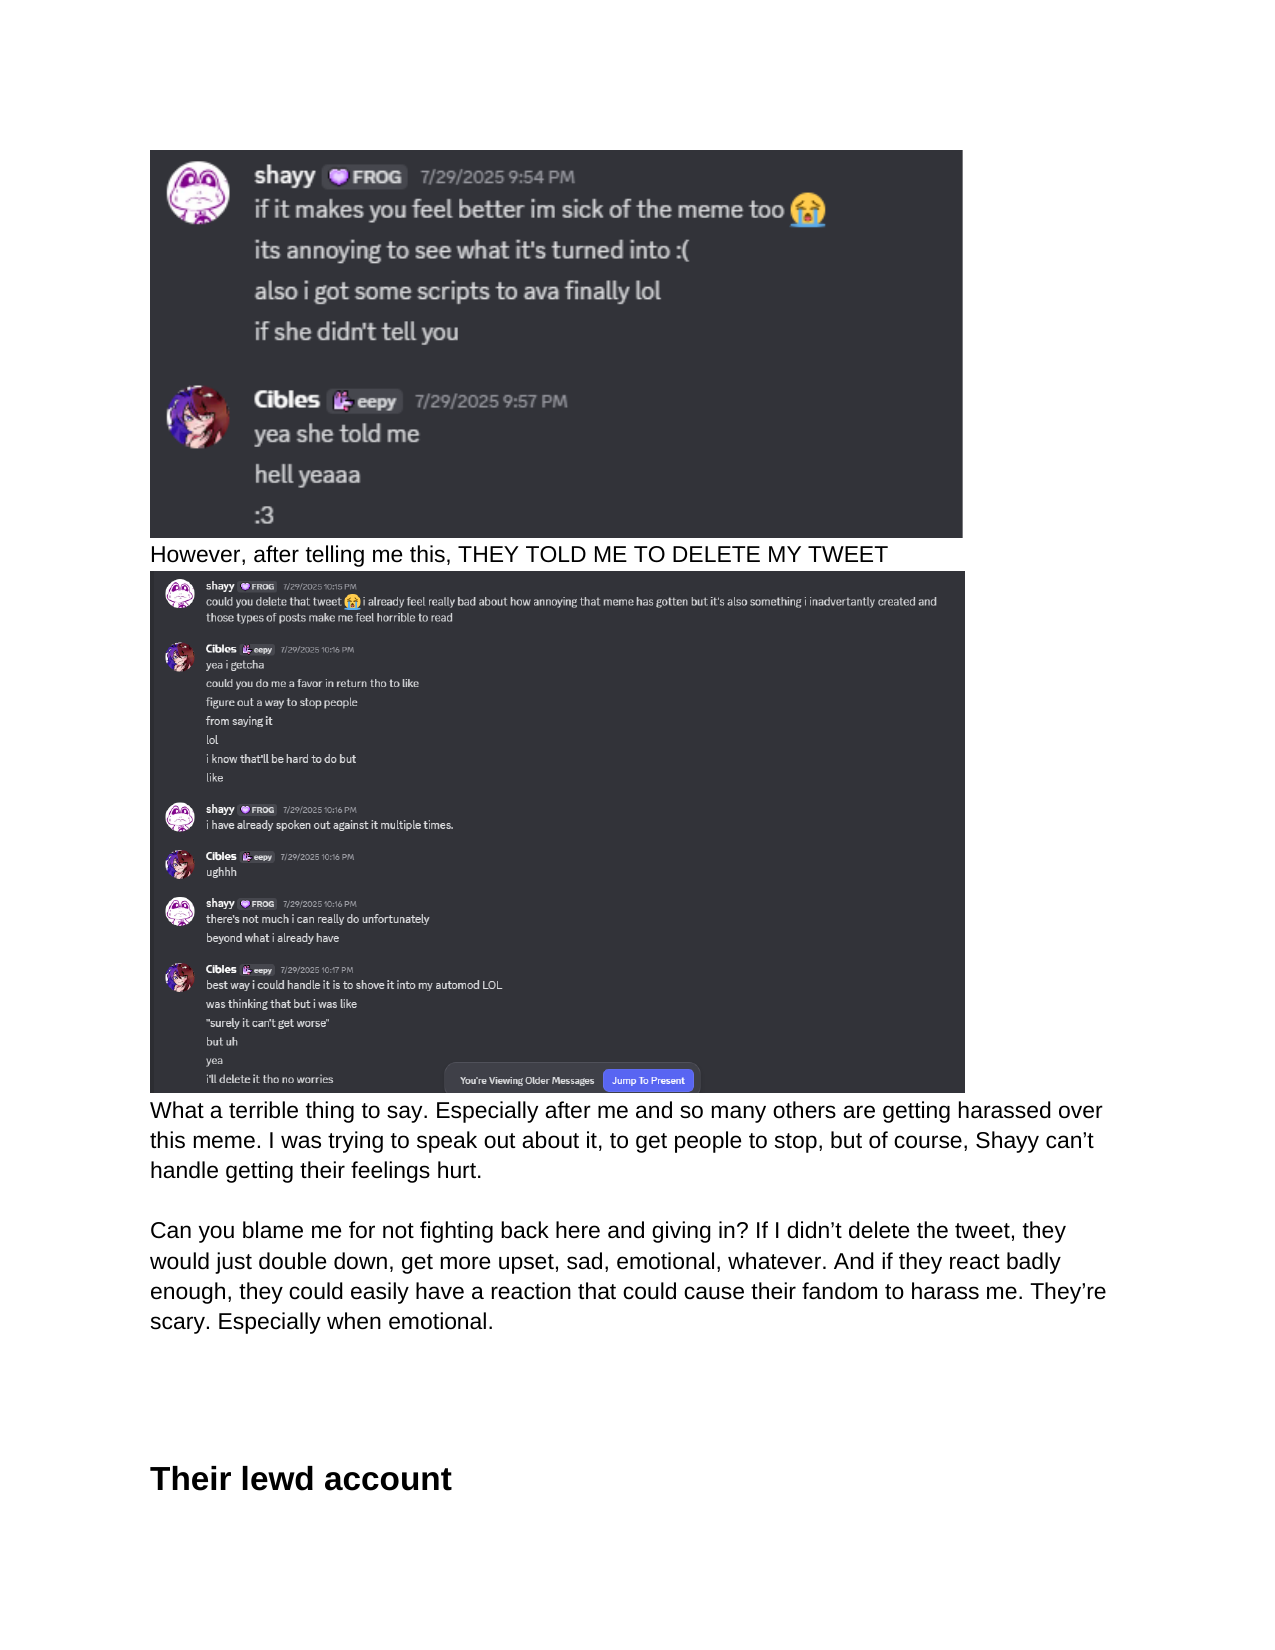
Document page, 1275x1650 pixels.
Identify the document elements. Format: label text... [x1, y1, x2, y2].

picture [150, 571, 965, 1093]
text However, after telling me this, THEY TOLD ME TO DELETE MY TWEET [150, 541, 1125, 568]
text Can you blame me for not fighting back here and giving in? If I didn’t delete the tweet, they would just double down, get more upset, sad, emotional, whatever. And if they react badly enough, they could easily have a reaction that could cause their fandom to harass me. They’re scary. Especially when emotional. [150, 1217, 1125, 1334]
text Their lewd account [150, 1459, 1125, 1497]
picture [150, 150, 963, 538]
text What a terrible thing to say. Especially after me and so many others are getting harassed over this meme. I was trying to speak out about it, to get people to stop, but of course, Shayy can’t handle getting their feelings hurt. [150, 1097, 1125, 1183]
